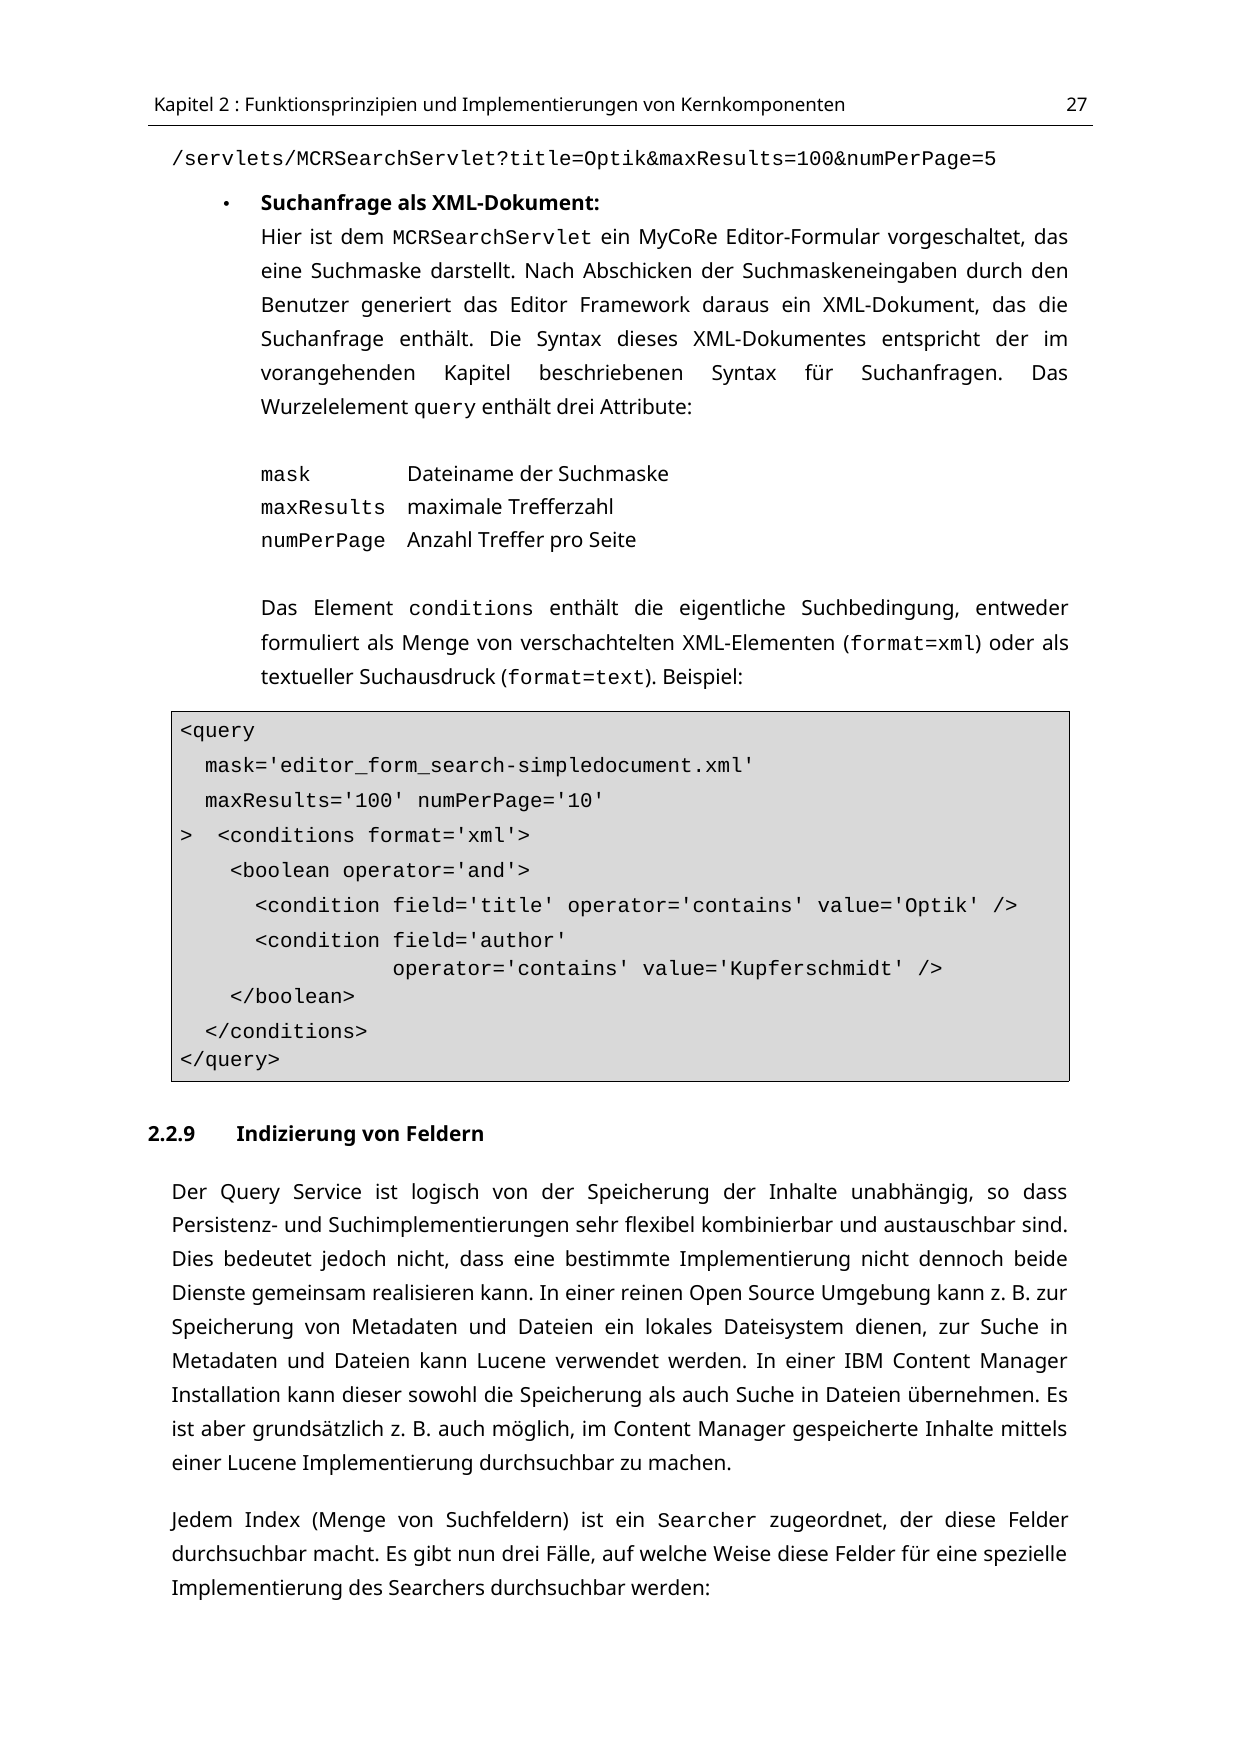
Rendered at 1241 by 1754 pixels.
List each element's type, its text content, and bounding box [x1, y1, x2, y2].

subtitle Indizierung von Feldern [148, 1119, 1092, 1148]
text maxResults='100' numPerPage='10' [172, 781, 1069, 813]
text <query [172, 712, 1069, 743]
text <boolean operator='and'> [172, 851, 1069, 883]
text Der Query Service ist logisch von der Speicherung der Inhalte unabhängig, so dass Persistenz- und Suchimplementierungen sehr flexibel kombinierbar und austauschbar sind. Dies bedeutet jedoch nicht, dass eine bestimmte Implementierung nicht dennoch beide Dienste gemeinsam realisieren kann. In einer reinen Open Source Umgebung kann z. B. zur Speicherung von Metadaten und Dateien ein lokales Dateisystem dienen, zur Suche in Metadaten und Dateien kann Lucene verwendet werden. In einer IBM Content Manager Installation kann dieser sowohl die Speicherung als auch Suche in Dateien übernehmen. Es ist aber grundsätzlich z. B. auch möglich, im Content Manager gespeicherte Inhalte mittels einer Lucene Implementierung durchsuchbar zu machen. [171, 1177, 1069, 1476]
text /servlets/MCRSearchServlet?title=Optik&maxResults=100&numPerPage=5 [171, 148, 1069, 171]
text > <conditions format='xml'> [172, 816, 1069, 848]
list Suchanfrage als XML-Dokument: Hier ist dem MCRSearchServlet ein MyCoRe Editor-Formular vorgeschaltet, das eine Suchmaske darstellt. Nach Abschicken der Suchmaskeneingaben durch den Benutzer generiert das Editor Framework daraus ein XML-Dokument, das die Suchanfrage enthält. Die Syntax dieses XML-Dokumentes entspricht der im vorangehenden Kapitel beschriebenen Syntax für Suchanfragen. Das Wurzelelement query enthält drei Attribute: mask Dateiname der Suchmaske maxResults maximale Trefferzahl numPerPage Anzahl Treffer pro Seite Das Element conditions enthält die eigentliche Suchbedingung, entweder formuliert als Menge von verschachtelten XML-Elementen (format=xml) oder als textueller Suchausdruck (format=text). Beispiel: [185, 188, 1069, 690]
text mask='editor_form_search-simpledocument.xml' [172, 746, 1069, 778]
text </conditions> </query> [172, 1013, 1069, 1081]
text Jedem Index (Menge von Suchfeldern) ist ein Searcher zugeordnet, der diese Felder durchsuchbar macht. Es gibt nun drei Fälle, auf welche Weise diese Felder für eine spezielle Implementierung des Searchers durchsuchbar werden: [171, 1505, 1069, 1601]
text <condition field='author' operator='contains' value='Kupferschmidt' /> </boolean> [172, 921, 1069, 1010]
text <condition field='title' operator='contains' value='Optik' /> [172, 886, 1069, 918]
